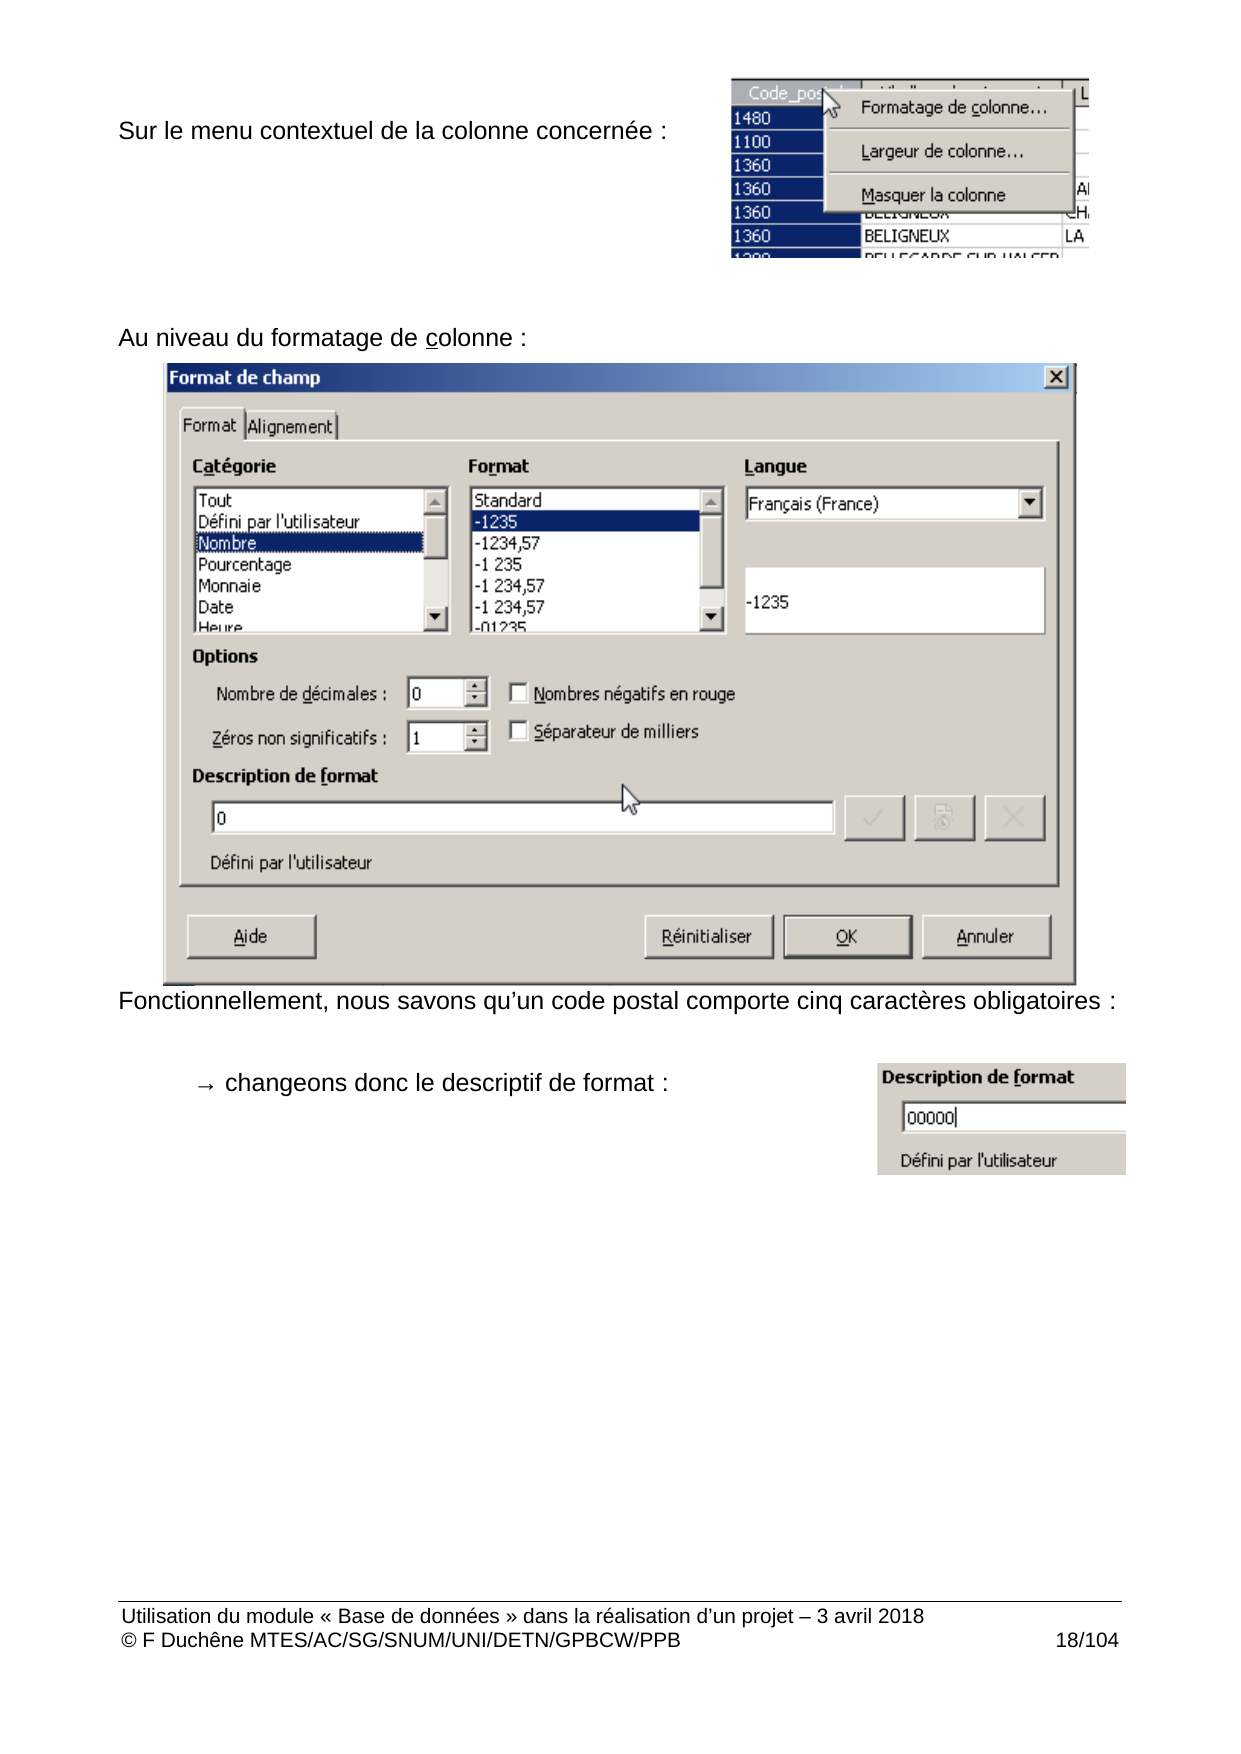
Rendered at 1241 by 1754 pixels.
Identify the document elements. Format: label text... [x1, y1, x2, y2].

text Sur le menu contextuel de la colonne concernée : [118, 116, 731, 145]
text → changeons donc le descriptif de format : [118, 1068, 877, 1097]
picture [877, 1063, 1126, 1175]
picture [731, 76, 1090, 258]
text Au niveau du formatage de colonne : [118, 322, 1122, 351]
text Fonctionnellement, nous savons qu’un code postal comporte cinq caractères obligatoires : [118, 487, 1122, 1014]
